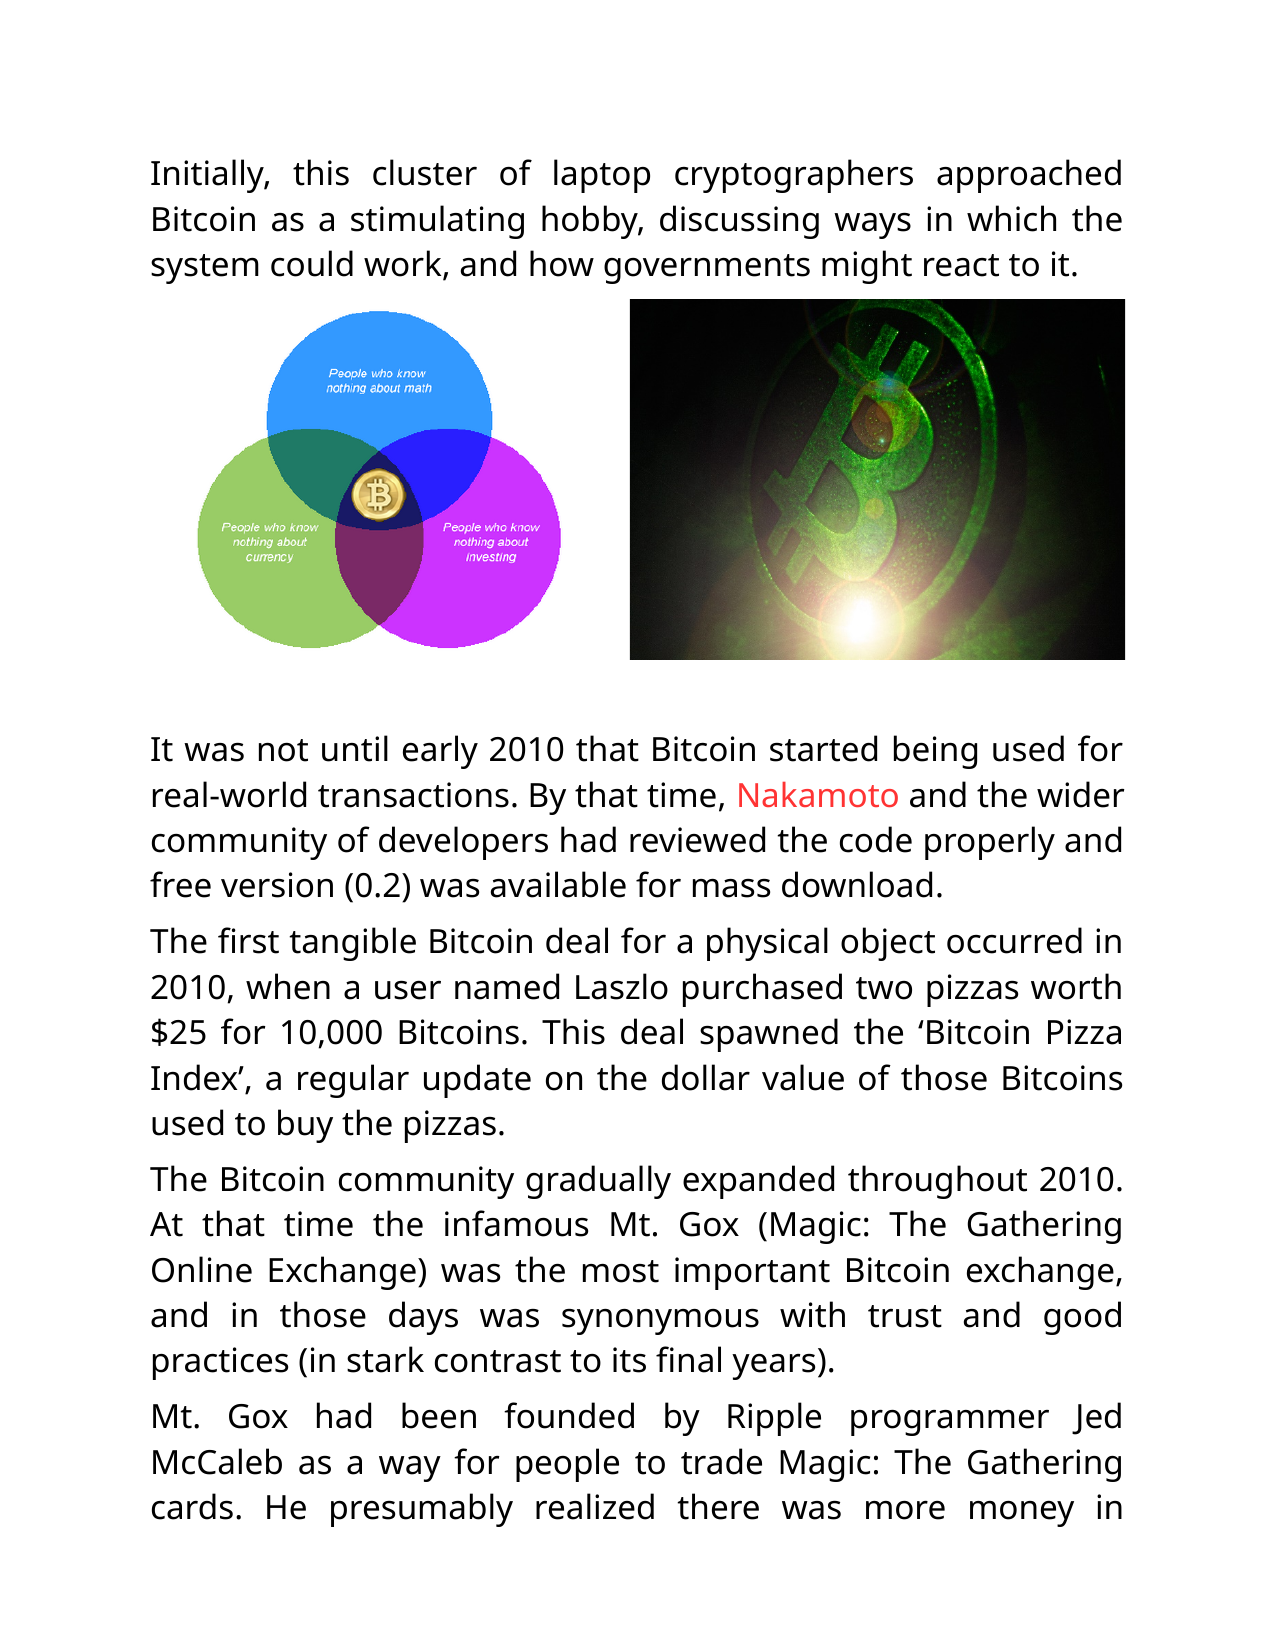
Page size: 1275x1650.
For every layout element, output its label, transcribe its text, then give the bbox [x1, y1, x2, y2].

picture [629, 299, 1125, 660]
text The Bitcoin community gradually expanded throughout 2010. At that time the infamous Mt. Gox (Magic: The Gathering Online Exchange) was the most important Bitcoin exchange, and in those days was synonymous with trust and good practices (in stark contrast to its final years). [150, 1156, 1125, 1383]
picture [150, 296, 613, 660]
text The first tangible Bitcoin deal for a physical object occurred in 2010, when a user named Laszlo purchased two pizzas worth $25 for 10,000 Bitcoins. This deal spawned the ‘Bitcoin Pizza Index’, a regular update on the dollar value of those Bitcoins used to buy the pizzas. [150, 918, 1125, 1145]
text Mt. Gox had been founded by Ripple programmer Jed McCaleb as a way for people to trade Magic: The Gathering cards. He presumably realized there was more money in [150, 1393, 1125, 1529]
text Initially, this cluster of laptop cryptographers approached Bitcoin as a stimulating hobby, discussing ways in which the system could work, and how governments might react to it. [150, 150, 1125, 286]
text It was not until early 2010 that Bitcoin started being used for real-world transactions. By that time, Nakamoto and the wider community of developers had reviewed the code properly and free version (0.2) was available for mass download. [150, 726, 1125, 908]
